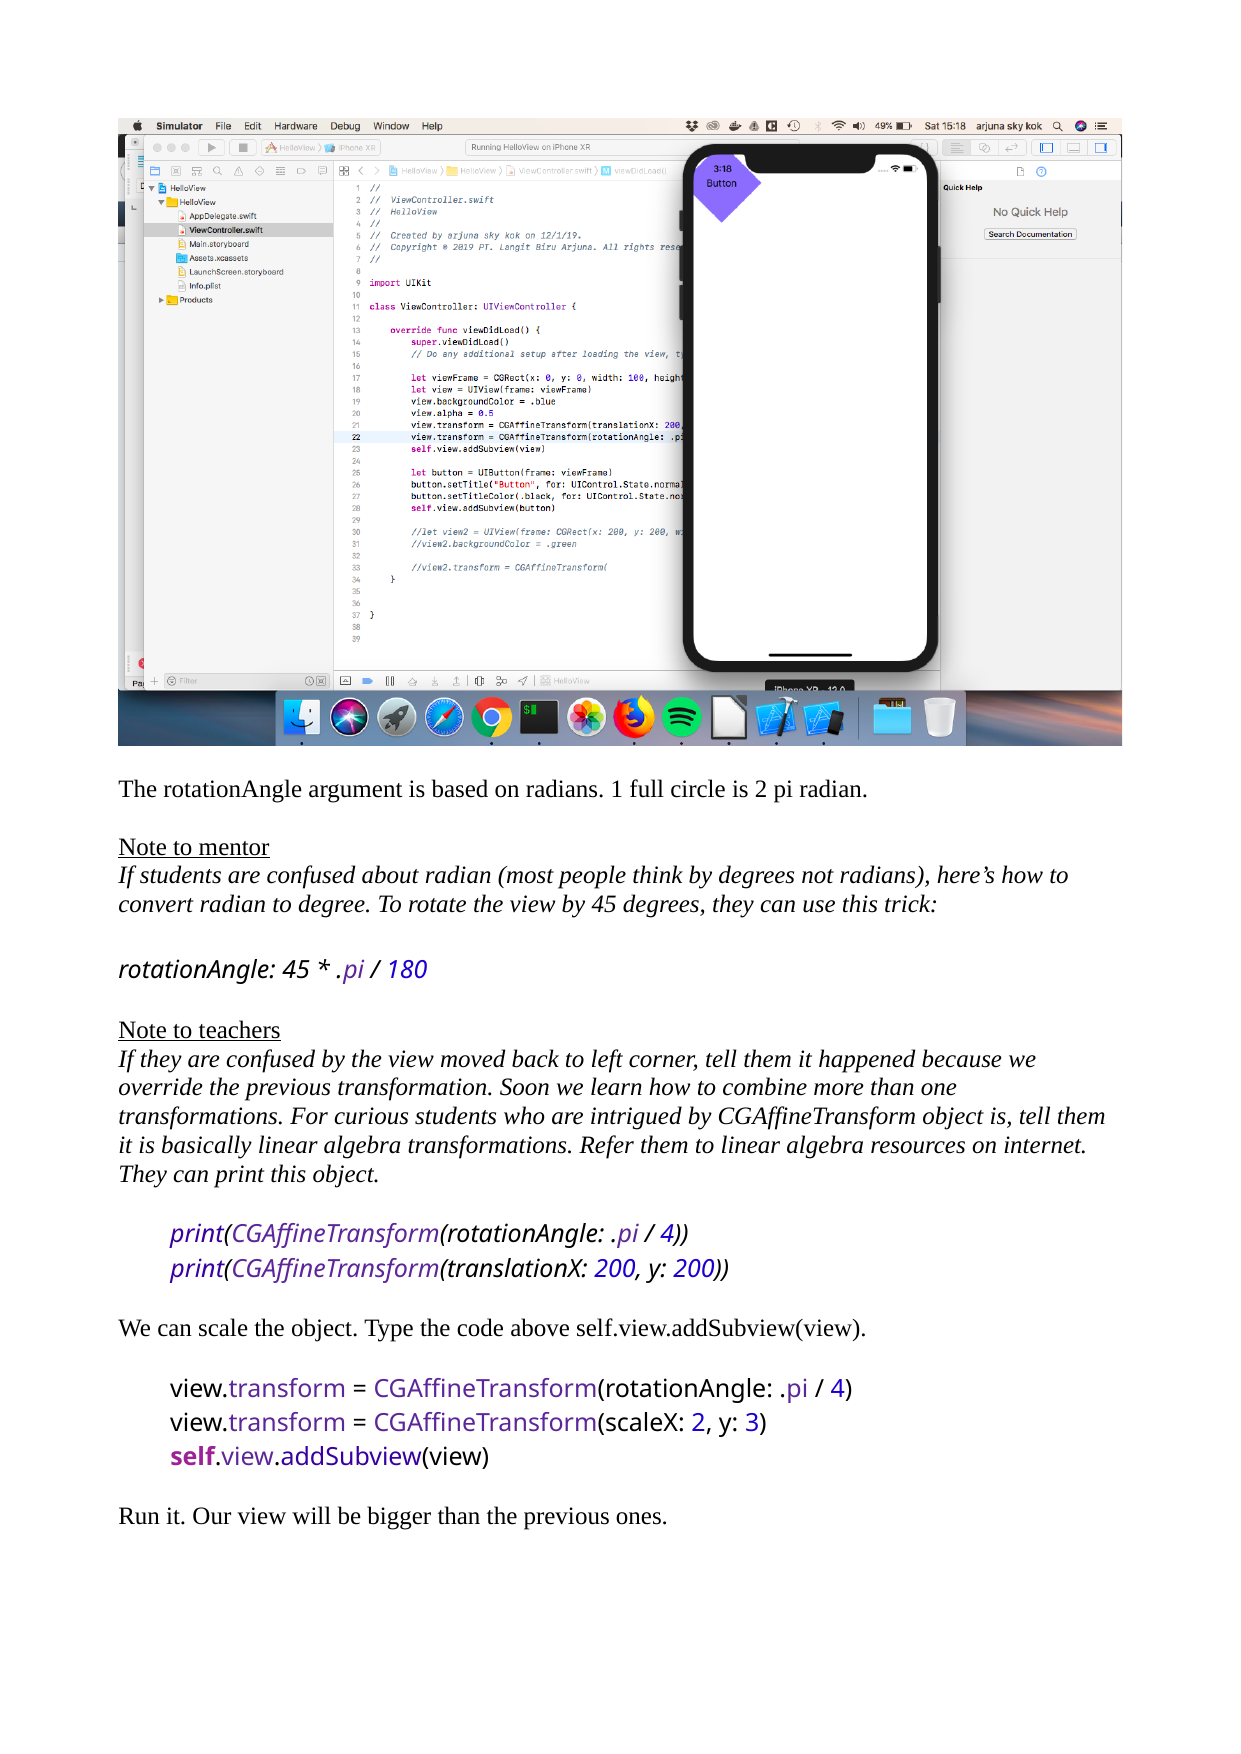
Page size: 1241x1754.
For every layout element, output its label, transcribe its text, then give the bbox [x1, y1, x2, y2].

text view.transform = CGAffineTransform(rotationAngle: .pi / 4) [118, 1371, 1122, 1404]
text Run it. Our view will be bigger than the previous ones. [118, 1501, 1122, 1530]
text self.view.addSubview(view) [118, 1439, 1122, 1473]
text Note to mentor [118, 832, 1122, 861]
text print(CGAffineTransform(translationX: 200, y: 200)) [118, 1250, 1122, 1284]
text rotationAngle: 45 * .pi / 180 [118, 952, 1122, 986]
text Note to teachers [118, 1015, 1122, 1044]
text If they are confused by the view moved back to left corner, tell them it happened because we override the previous transformation. Soon we learn how to combine more than one transformations. For curious students who are intrigued by CGAffineTransform object is, tell them it is basically linear algebra transformations. Refer them to linear algebra resources on internet. They can print this object. [118, 1044, 1122, 1187]
text print(CGAffineTransform(rotationAngle: .pi / 4)) [118, 1216, 1122, 1250]
text We can scale the object. Type the code above self.view.addSubview(view). [118, 1313, 1122, 1342]
text view.transform = CGAffineTransform(scaleX: 2, y: 3) [118, 1404, 1122, 1439]
text The rotationAngle argument is based on radians. 1 full circle is 2 pi radian. [118, 774, 1122, 803]
text If students are confused about radian (most people think by degrees not radians), here’s how to convert radian to degree. To rotate the view by 45 degrees, they can use this trick: [118, 861, 1122, 918]
picture [118, 118, 1123, 746]
